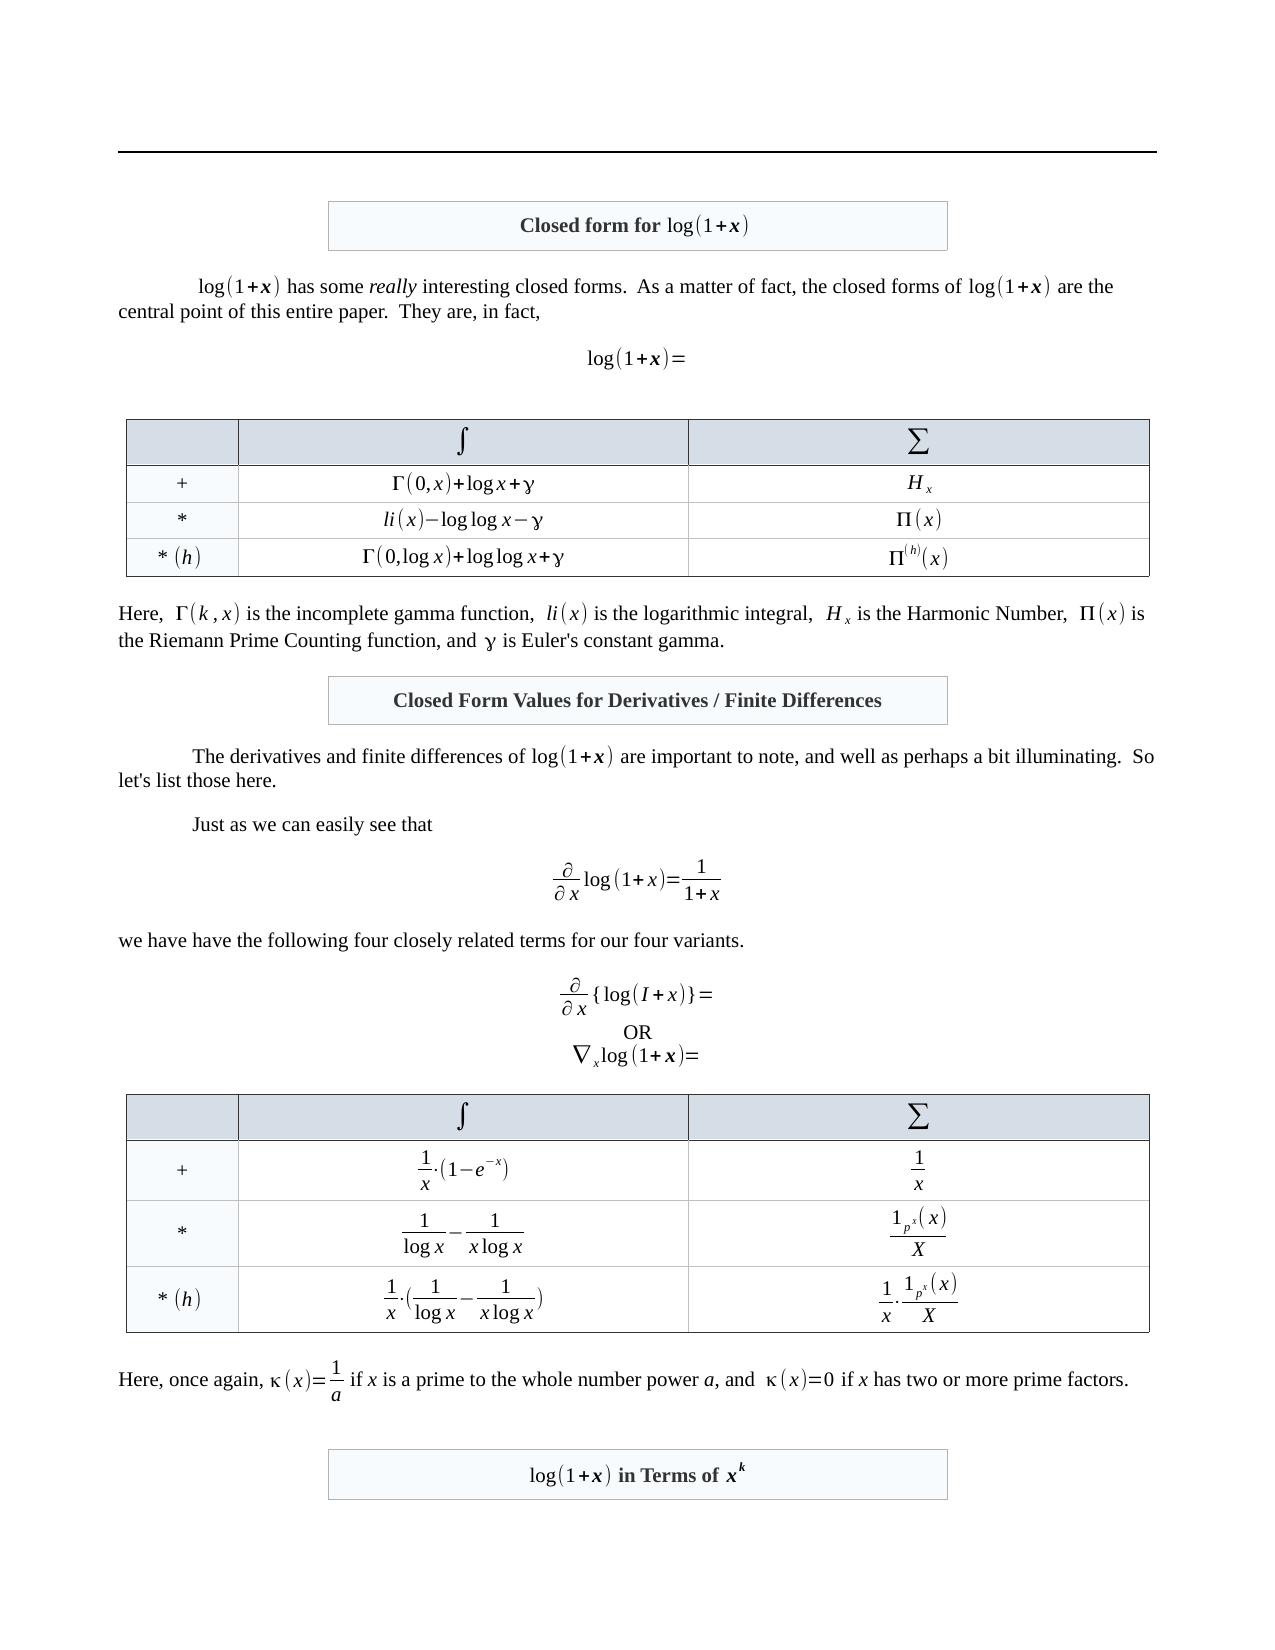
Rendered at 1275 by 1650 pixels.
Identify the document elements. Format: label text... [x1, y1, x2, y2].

table_cell [239, 539, 688, 576]
table_cell * [127, 1201, 238, 1266]
table_cell [689, 1201, 1149, 1266]
text Just as we can easily see that [118, 812, 1157, 836]
table_cell + [127, 466, 238, 502]
table_header [239, 420, 688, 464]
text we have have the following four closely related terms for our four variants. [118, 928, 1157, 952]
table_cell [689, 466, 1149, 502]
text Here, is the incomplete gamma function, is the logarithmic integral, is the Harmonic Number, is the Riemann Prime Counting function, andis Euler's constant gamma. [118, 600, 1157, 652]
text Here, once again,if x is a prime to the whole number power a, and if x has two or more prime factors. [118, 1356, 1157, 1405]
text Closed Form Values for Derivatives / Finite Differences [329, 677, 947, 724]
text OR [118, 1019, 1157, 1044]
text The derivatives and finite differences ofare important to note, and well as perhaps a bit illuminating. So let's list those here. [118, 744, 1157, 792]
table_cell [689, 1141, 1149, 1200]
table_header [239, 1095, 688, 1139]
table_cell [689, 503, 1149, 538]
table_header [689, 1095, 1149, 1139]
table_cell [239, 466, 688, 502]
table_cell [239, 1201, 688, 1266]
table_cell [239, 1267, 688, 1332]
table_cell [239, 1141, 688, 1200]
table_cell [689, 1267, 1149, 1332]
table_header [127, 420, 238, 464]
text in Terms of [329, 1450, 947, 1499]
table_cell * [127, 539, 238, 576]
table_header [689, 420, 1149, 464]
table_cell + [127, 1141, 238, 1200]
table_cell * [127, 503, 238, 538]
table_cell [689, 539, 1149, 576]
text Closed form for [329, 202, 947, 250]
text has some really interesting closed forms. As a matter of fact, the closed forms ofare the central point of this entire paper. They are, in fact, [118, 274, 1157, 323]
table_cell [239, 503, 688, 538]
table_cell * [127, 1267, 238, 1332]
table_header [127, 1095, 238, 1139]
